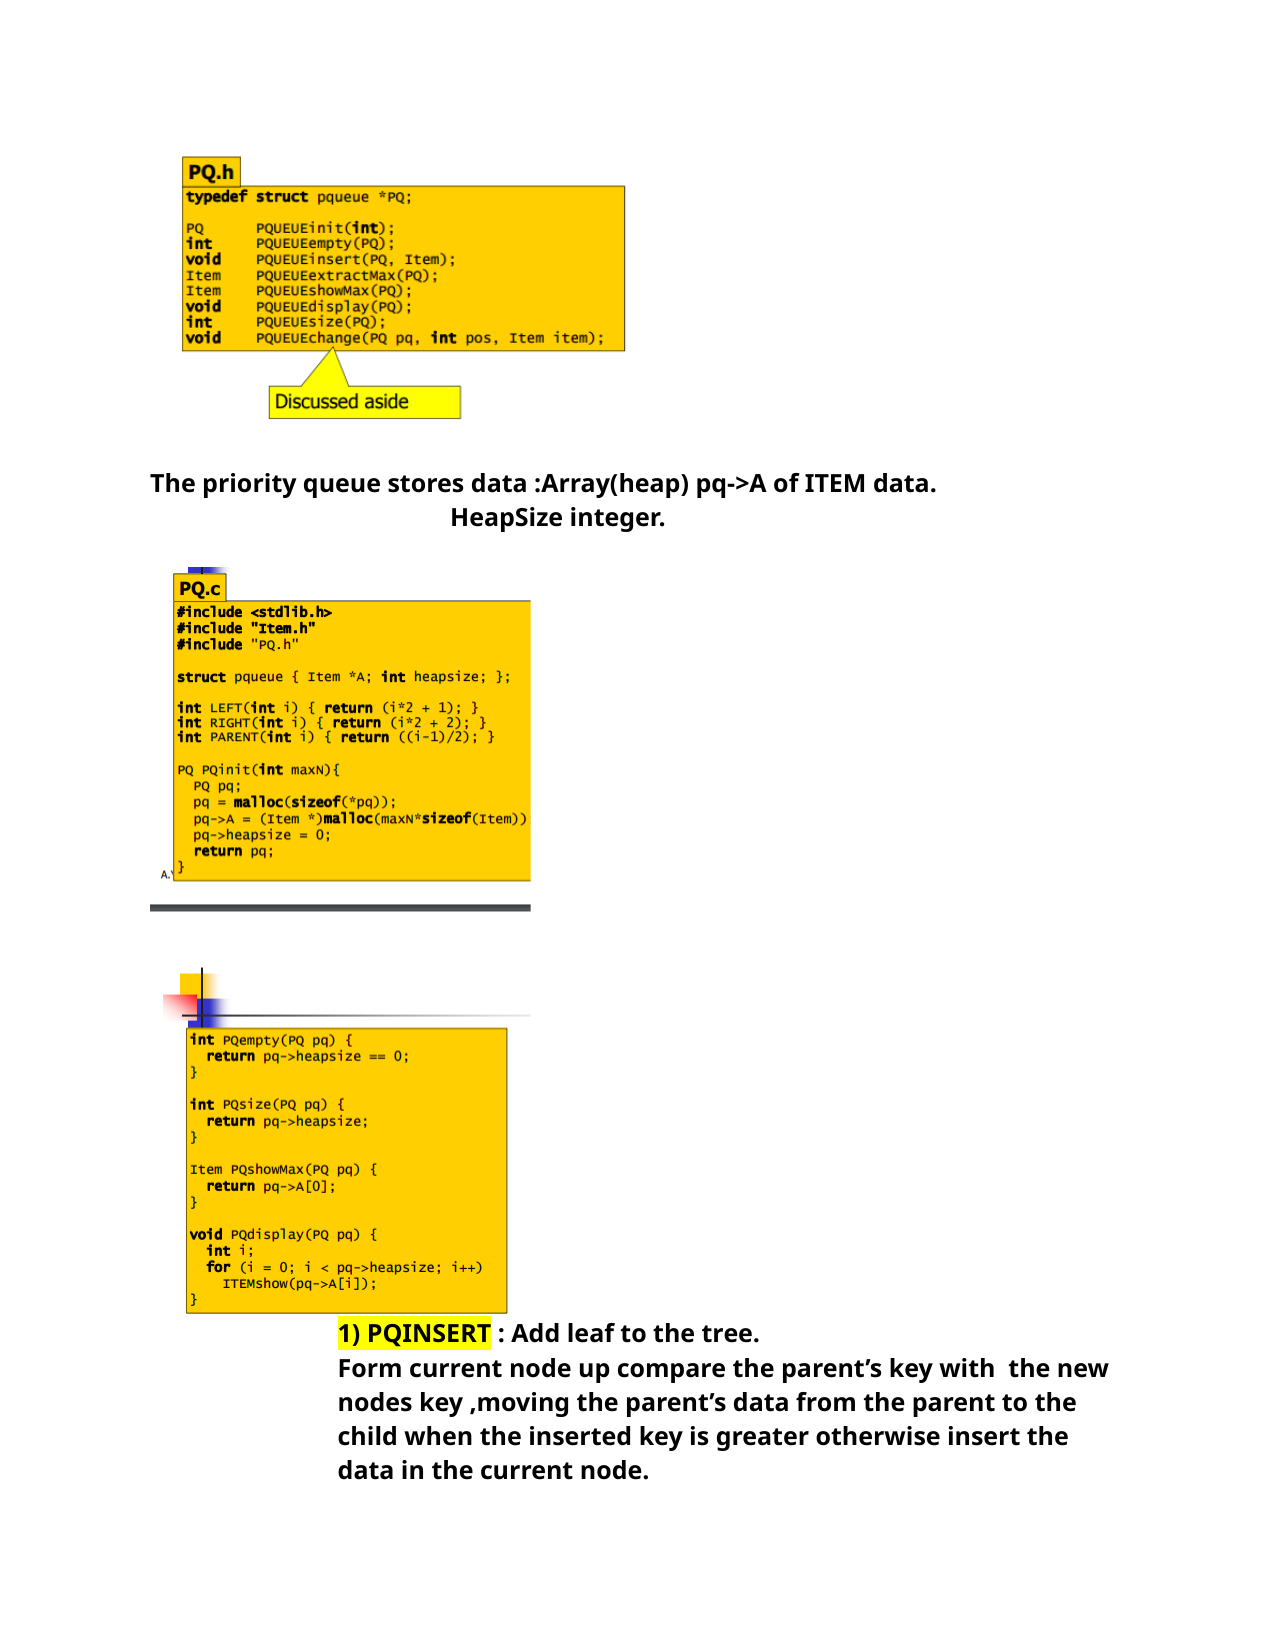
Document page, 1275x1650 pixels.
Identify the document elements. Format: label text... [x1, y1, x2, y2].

subtitle 1) PQINSERT : Add leaf to the tree. [337, 1316, 1125, 1350]
subtitle Form current node up compare the parent’s key with the new nodes key ,moving the parent’s data from the parent to the child when the inserted key is greater otherwise insert the data in the current node. [337, 1350, 1125, 1486]
subtitle The priority queue stores data :Array(heap) pq->A of ITEM data. [150, 465, 1125, 499]
subtitle HeapSize integer. [450, 499, 1125, 533]
